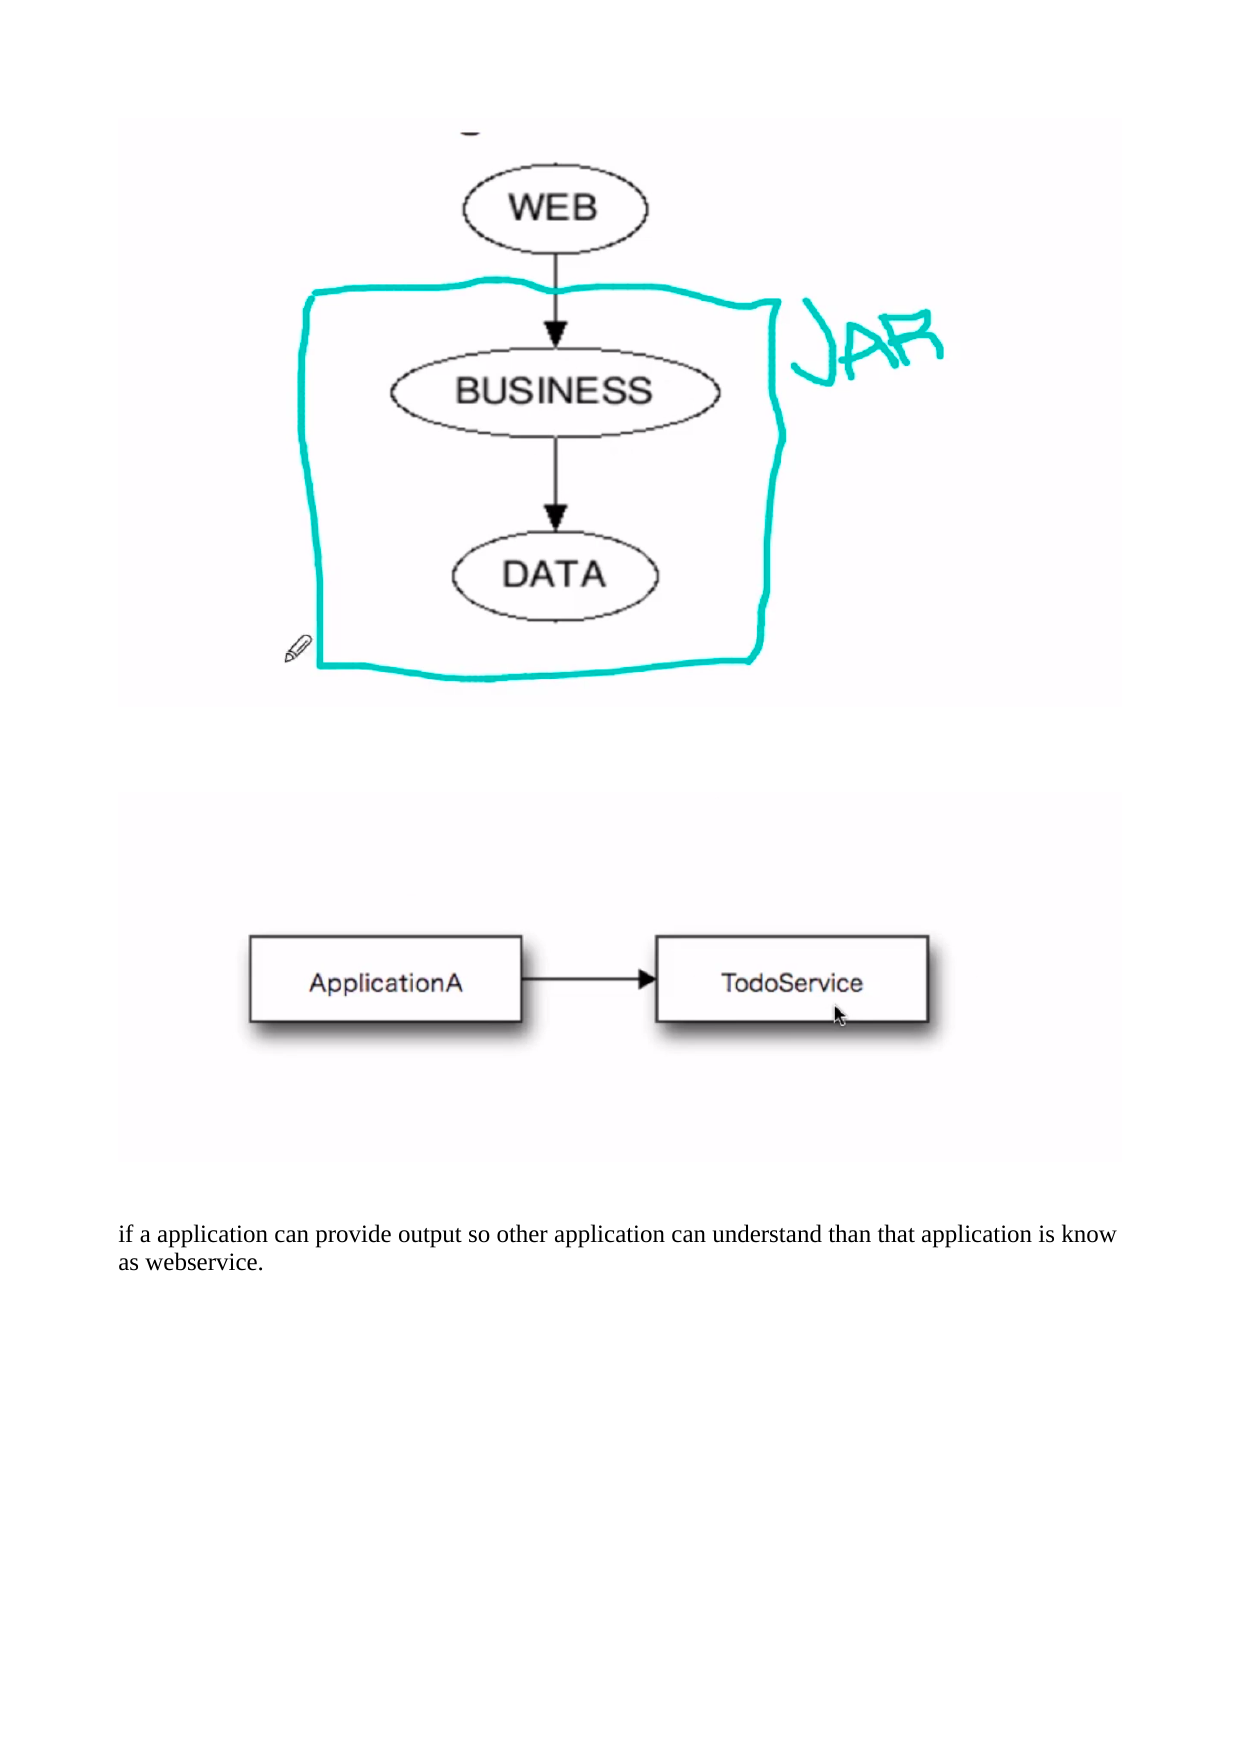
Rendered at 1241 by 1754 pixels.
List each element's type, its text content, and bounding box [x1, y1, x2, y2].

picture [118, 792, 1123, 1162]
picture [118, 118, 1123, 707]
text if a application can provide output so other application can understand than that application is know as webservice. [118, 1219, 1122, 1276]
